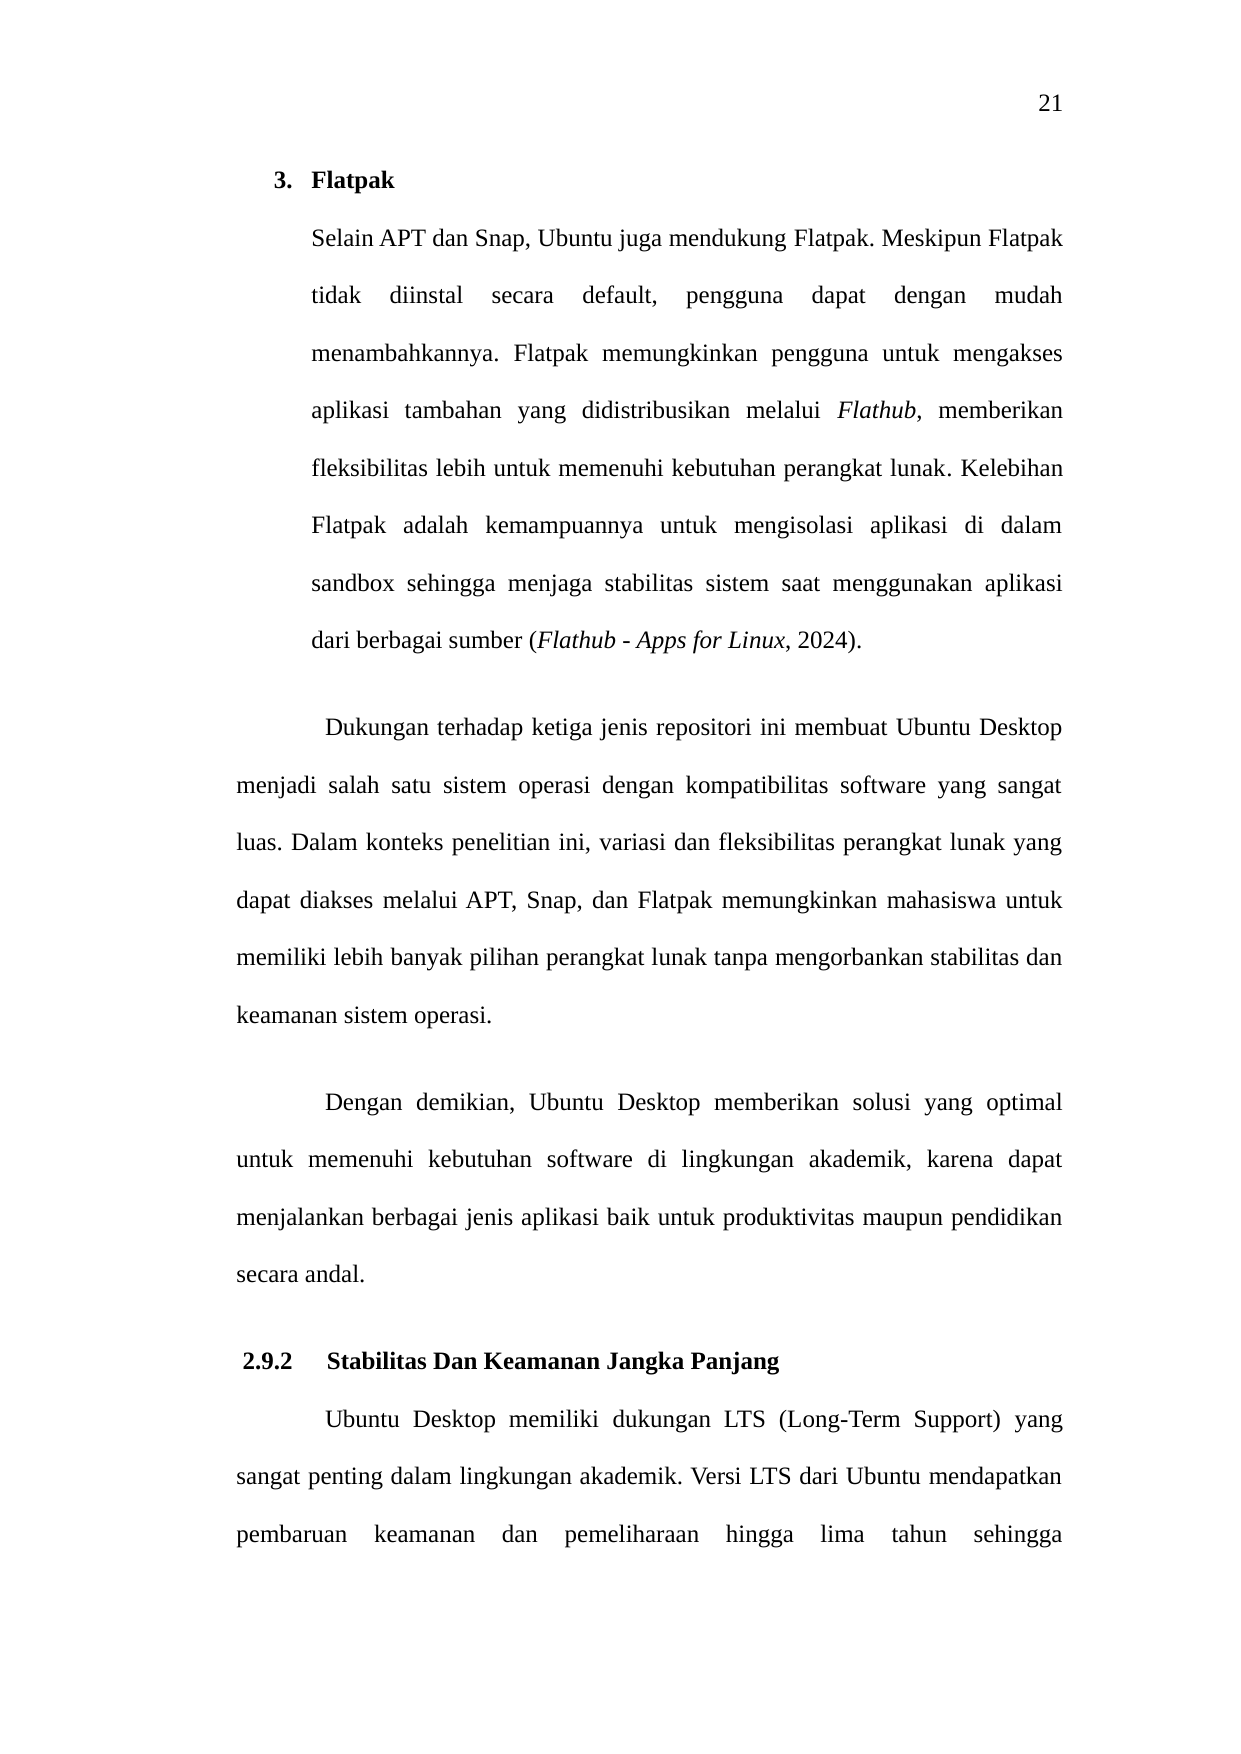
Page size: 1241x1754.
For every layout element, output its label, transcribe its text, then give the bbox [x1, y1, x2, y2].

text Dukungan terhadap ketiga jenis repositori ini membuat Ubuntu Desktop menjadi salah satu sistem operasi dengan kompatibilitas software yang sangat luas. Dalam konteks penelitian ini, variasi dan fleksibilitas perangkat lunak yang dapat diakses melalui APT, Snap, dan Flatpak memungkinkan mahasiswa untuk memiliki lebih banyak pilihan perangkat lunak tanpa mengorbankan stabilitas dan keamanan sistem operasi. [236, 712, 1063, 1028]
list Flatpak Selain APT dan Snap, Ubuntu juga mendukung Flatpak. Meskipun Flatpak tidak diinstal secara default, pengguna dapat dengan mudah menambahkannya. Flatpak memungkinkan pengguna untuk mengakses aplikasi tambahan yang didistribusikan melalui Flathub, memberikan fleksibilitas lebih untuk memenuhi kebutuhan perangkat lunak. Kelebihan Flatpak adalah kemampuannya untuk mengisolasi aplikasi di dalam sandbox sehingga menjaga stabilitas sistem saat menggunakan aplikasi dari berbagai sumber (Flathub - Apps for Linux, 2024)⁠. [274, 165, 1063, 654]
subtitle Stabilitas dan Keamanan Jangka Panjang [236, 1346, 1063, 1375]
text Dengan demikian, Ubuntu Desktop memberikan solusi yang optimal untuk memenuhi kebutuhan software di lingkungan akademik, karena dapat menjalankan berbagai jenis aplikasi baik untuk produktivitas maupun pendidikan secara andal. [236, 1087, 1063, 1288]
text Ubuntu Desktop memiliki dukungan LTS (Long-Term Support) yang sangat penting dalam lingkungan akademik. Versi LTS dari Ubuntu mendapatkan pembaruan keamanan dan pemeliharaan hingga lima tahun sehingga [236, 1404, 1063, 1547]
